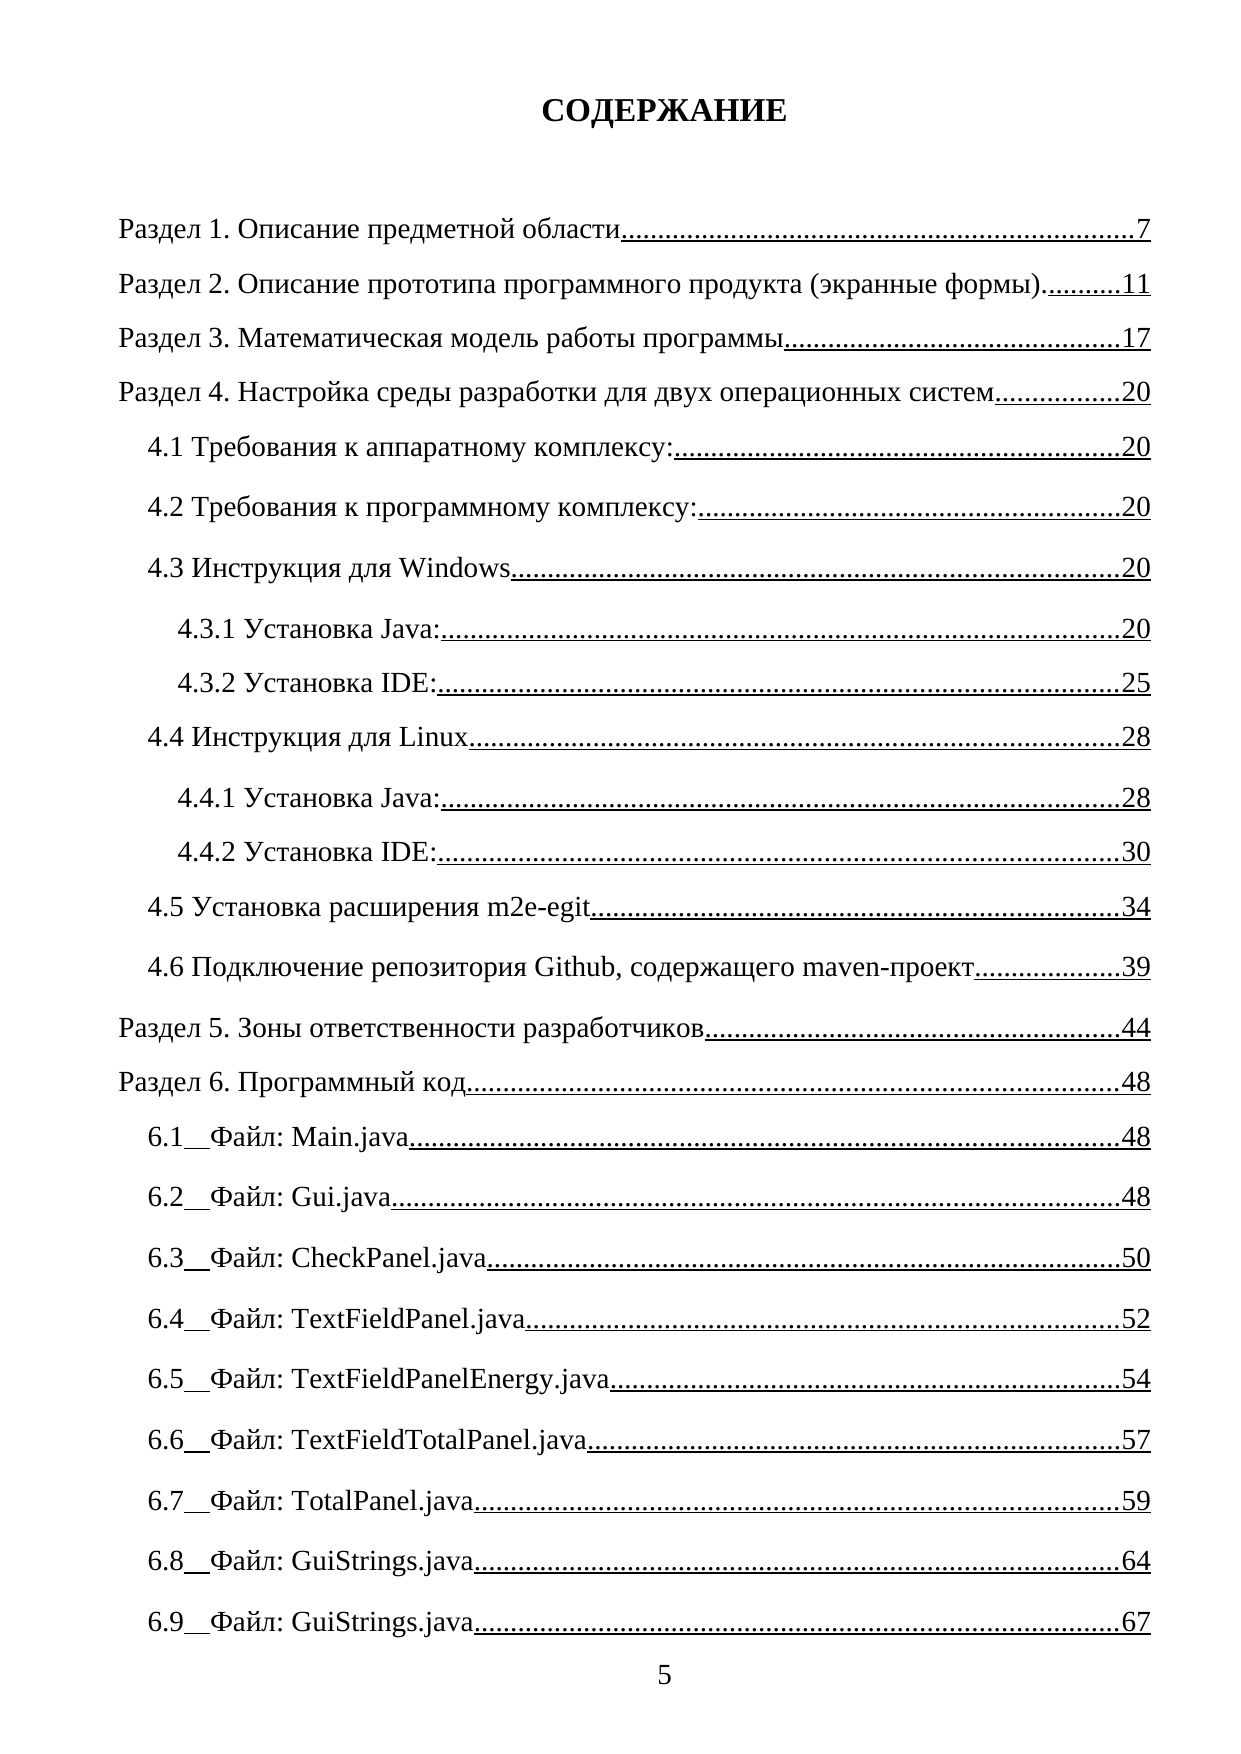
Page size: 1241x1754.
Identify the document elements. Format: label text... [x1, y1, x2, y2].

text Раздел 4. Настройка среды разработки для двух операционных систем 20 [118, 374, 1211, 408]
text 6.5 Файл: TextFieldPanelEnergy.java 54 [147, 1361, 1211, 1395]
text 4.4 Инструкция для Linux 28 [147, 719, 1211, 753]
text 6.1 Файл: Main.java 48 [147, 1119, 1211, 1152]
text 4.3.2 Установка IDE: 25 [177, 665, 1211, 699]
text 6.9 Файл: GuiStrings.java 67 [147, 1604, 1211, 1637]
text Раздел 6. Программный код 48 [118, 1064, 1211, 1098]
text 6.3 Файл: CheckPanel.java 50 [147, 1240, 1211, 1274]
text 6.4 Файл: TextFieldPanel.java 52 [147, 1301, 1211, 1334]
text 4.3 Инструкция для Windows 20 [147, 550, 1211, 584]
text Раздел 2. Описание прототипа программного продукта (экранные формы). 11 [118, 266, 1211, 299]
text 4.4.2 Установка IDE: 30 [177, 834, 1211, 868]
text 4.2 Требования к программному комплексу: 20 [147, 489, 1211, 523]
text Раздел 3. Математическая модель работы программы 17 [118, 320, 1211, 354]
text 4.3.1 Установка Java: 20 [177, 611, 1211, 644]
text Раздел 1. Описание предметной области 7 [118, 211, 1211, 245]
text 4.6 Подключение репозитория Github, содержащего maven-проект 39 [147, 949, 1211, 983]
text 6.2 Файл: Gui.java 48 [147, 1179, 1211, 1213]
text 4.5 Установка расширения m2e-egit 34 [147, 889, 1211, 922]
text 4.1 Требования к аппаратному комплексу: 20 [147, 429, 1211, 462]
text 6.8 Файл: GuiStrings.java 64 [147, 1543, 1211, 1577]
text 6.7 Файл: TotalPanel.java 59 [147, 1483, 1211, 1516]
text Раздел 5. Зоны ответственности разработчиков 44 [118, 1010, 1211, 1044]
subtitle СОДЕРЖАНИЕ [118, 91, 1211, 129]
text 4.4.1 Установка Java: 28 [177, 780, 1211, 814]
text 6.6 Файл: TextFieldTotalPanel.java 57 [147, 1422, 1211, 1456]
